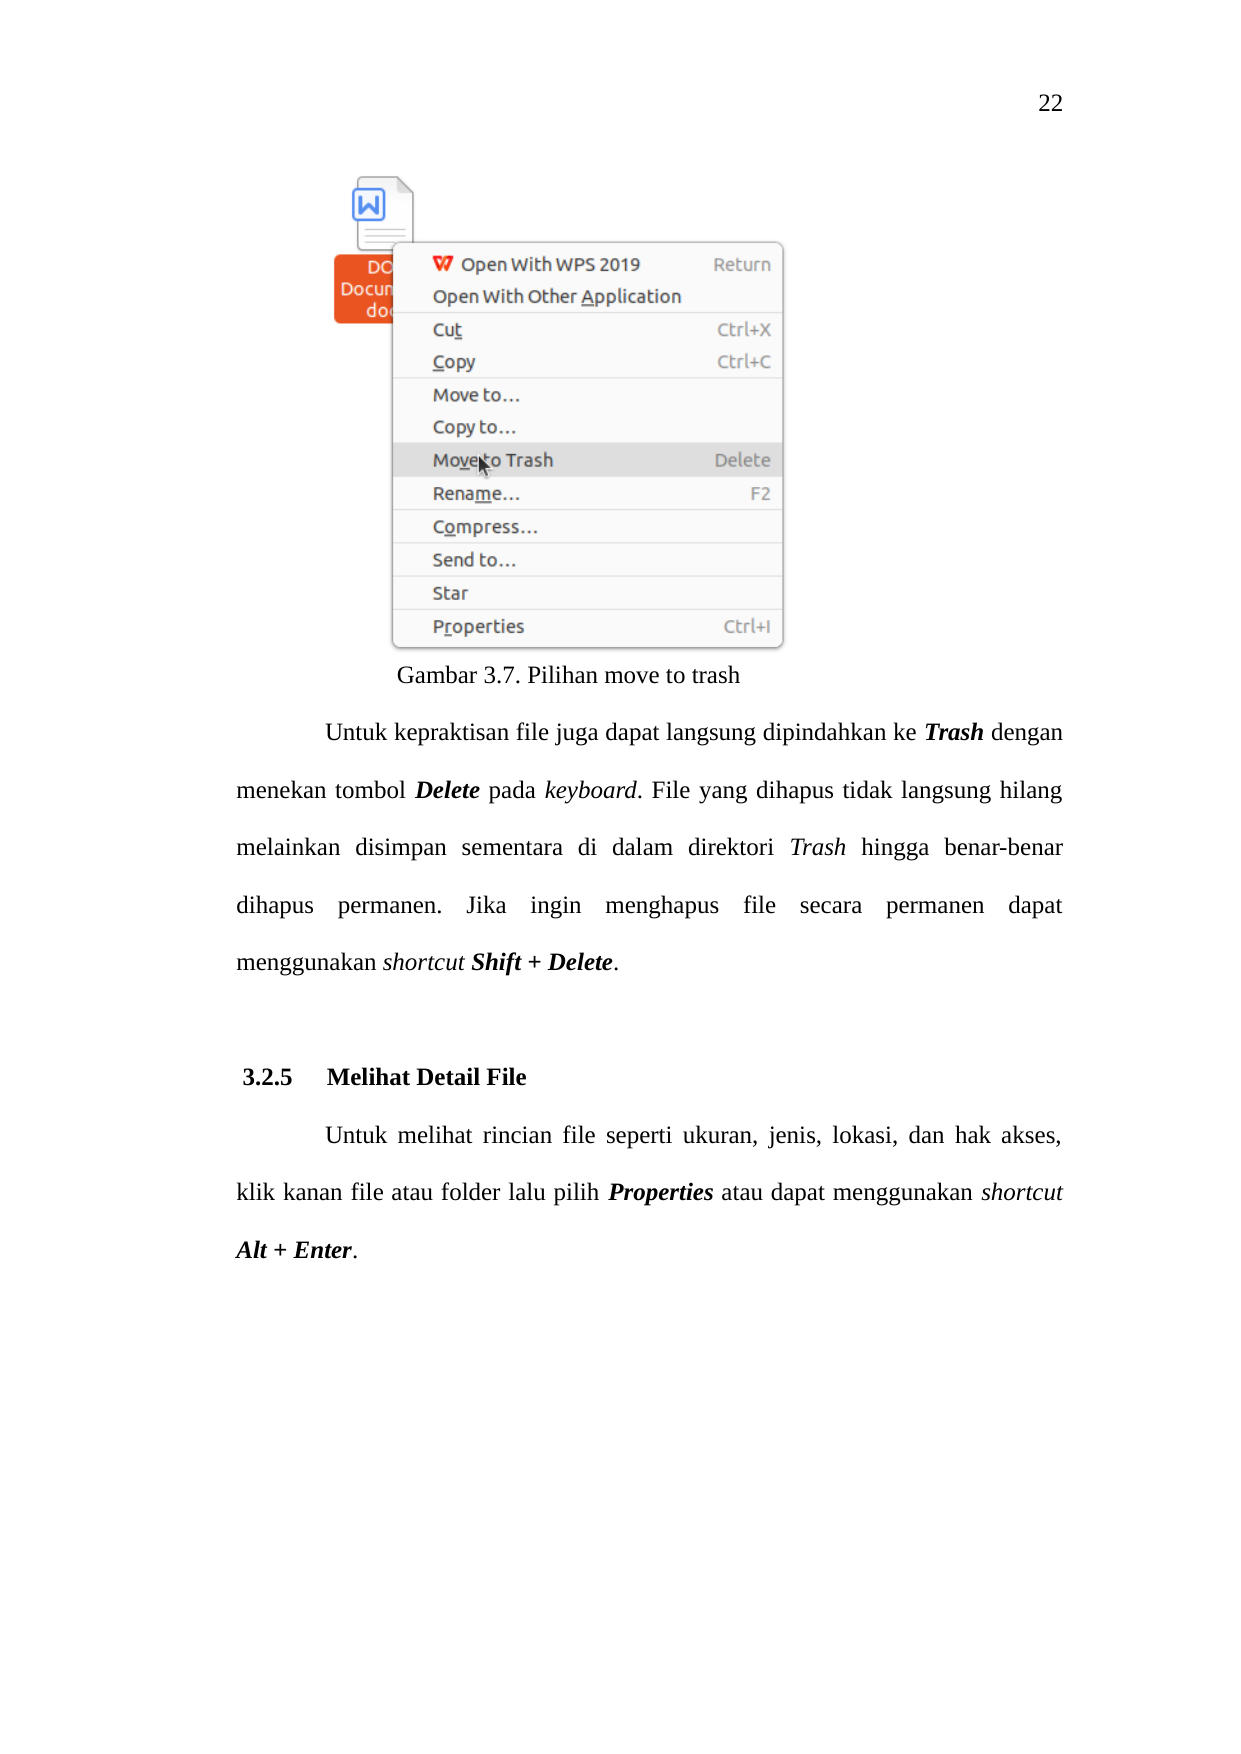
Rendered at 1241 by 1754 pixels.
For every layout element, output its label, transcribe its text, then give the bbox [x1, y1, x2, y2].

text Gambar 3.7. Pilihan move to trash [325, 660, 812, 689]
subtitle Melihat Detail File [236, 1062, 1063, 1091]
picture [324, 165, 812, 660]
text Untuk kepraktisan file juga dapat langsung dipindahkan ke Trash dengan menekan tombol Delete pada keyboard. File yang dihapus tidak langsung hilang melainkan disimpan sementara di dalam direktori Trash hingga benar-benar dihapus permanen. Jika ingin menghapus file secara permanen dapat menggunakan shortcut Shift + Delete. [236, 717, 1063, 976]
text Untuk melihat rincian file seperti ukuran, jenis, lokasi, dan hak akses, klik kanan file atau folder lalu pilih Properties atau dapat menggunakan shortcut Alt + Enter. [236, 1120, 1063, 1264]
